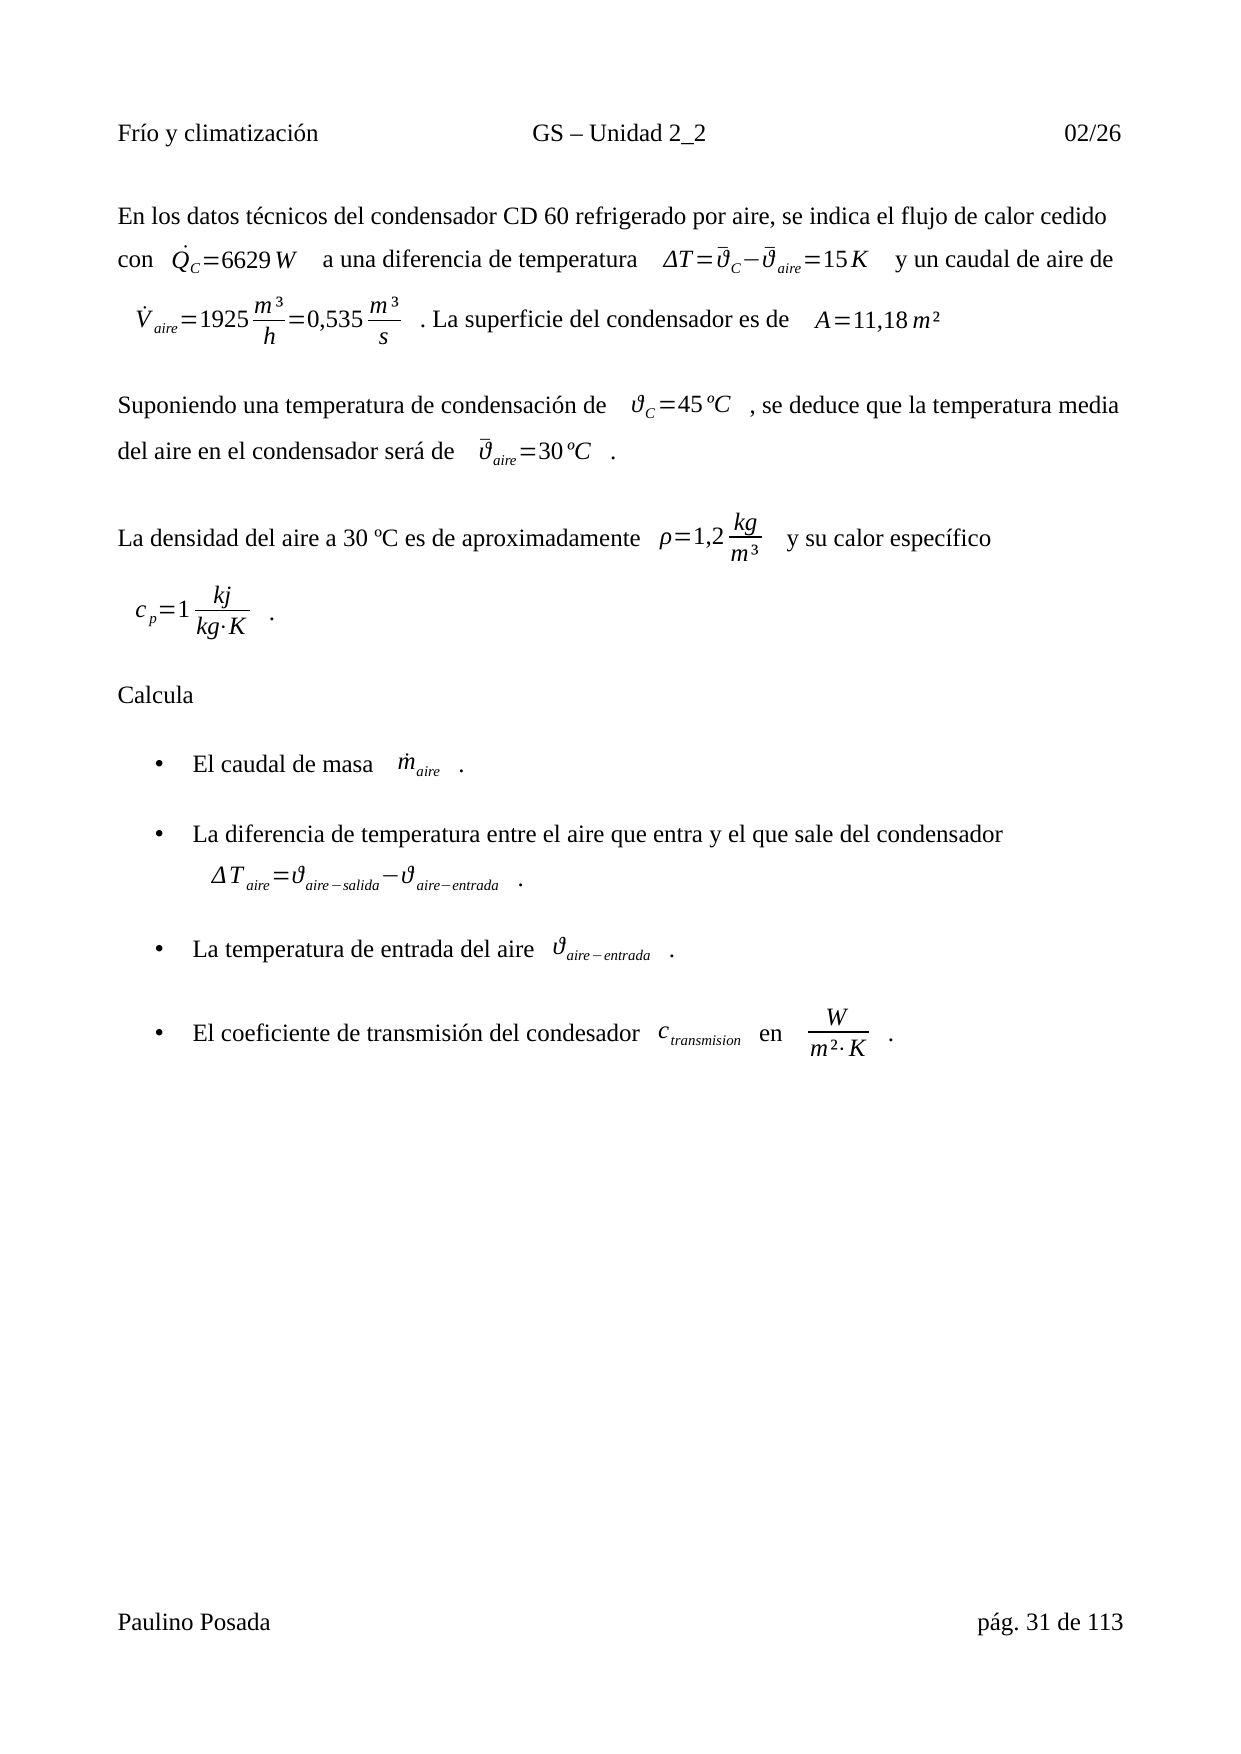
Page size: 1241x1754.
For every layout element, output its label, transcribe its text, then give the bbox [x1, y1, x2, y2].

text La densidad del aire a 30 ºC es de aproximadamente y su calor específico . [117, 508, 1123, 641]
text Calcula [117, 680, 1123, 709]
text En los datos técnicos del condensador CD 60 refrigerado por aire, se indica el flujo de calor cedido con a una diferencia de temperatura y un caudal de aire de . La superficie del condensador es de [117, 201, 1123, 350]
list La temperatura de entrada del aire. [155, 933, 1123, 964]
text Suponiendo una temperatura de condensación de , se deduce que la temperatura media del aire en el condensador será de . [117, 390, 1123, 469]
list La diferencia de temperatura entre el aire que entra y el que sale del condensador. [155, 819, 1123, 893]
list El coeficiente de transmisión del condesadoren . [155, 1003, 1123, 1062]
list El caudal de masa . [155, 748, 1123, 779]
